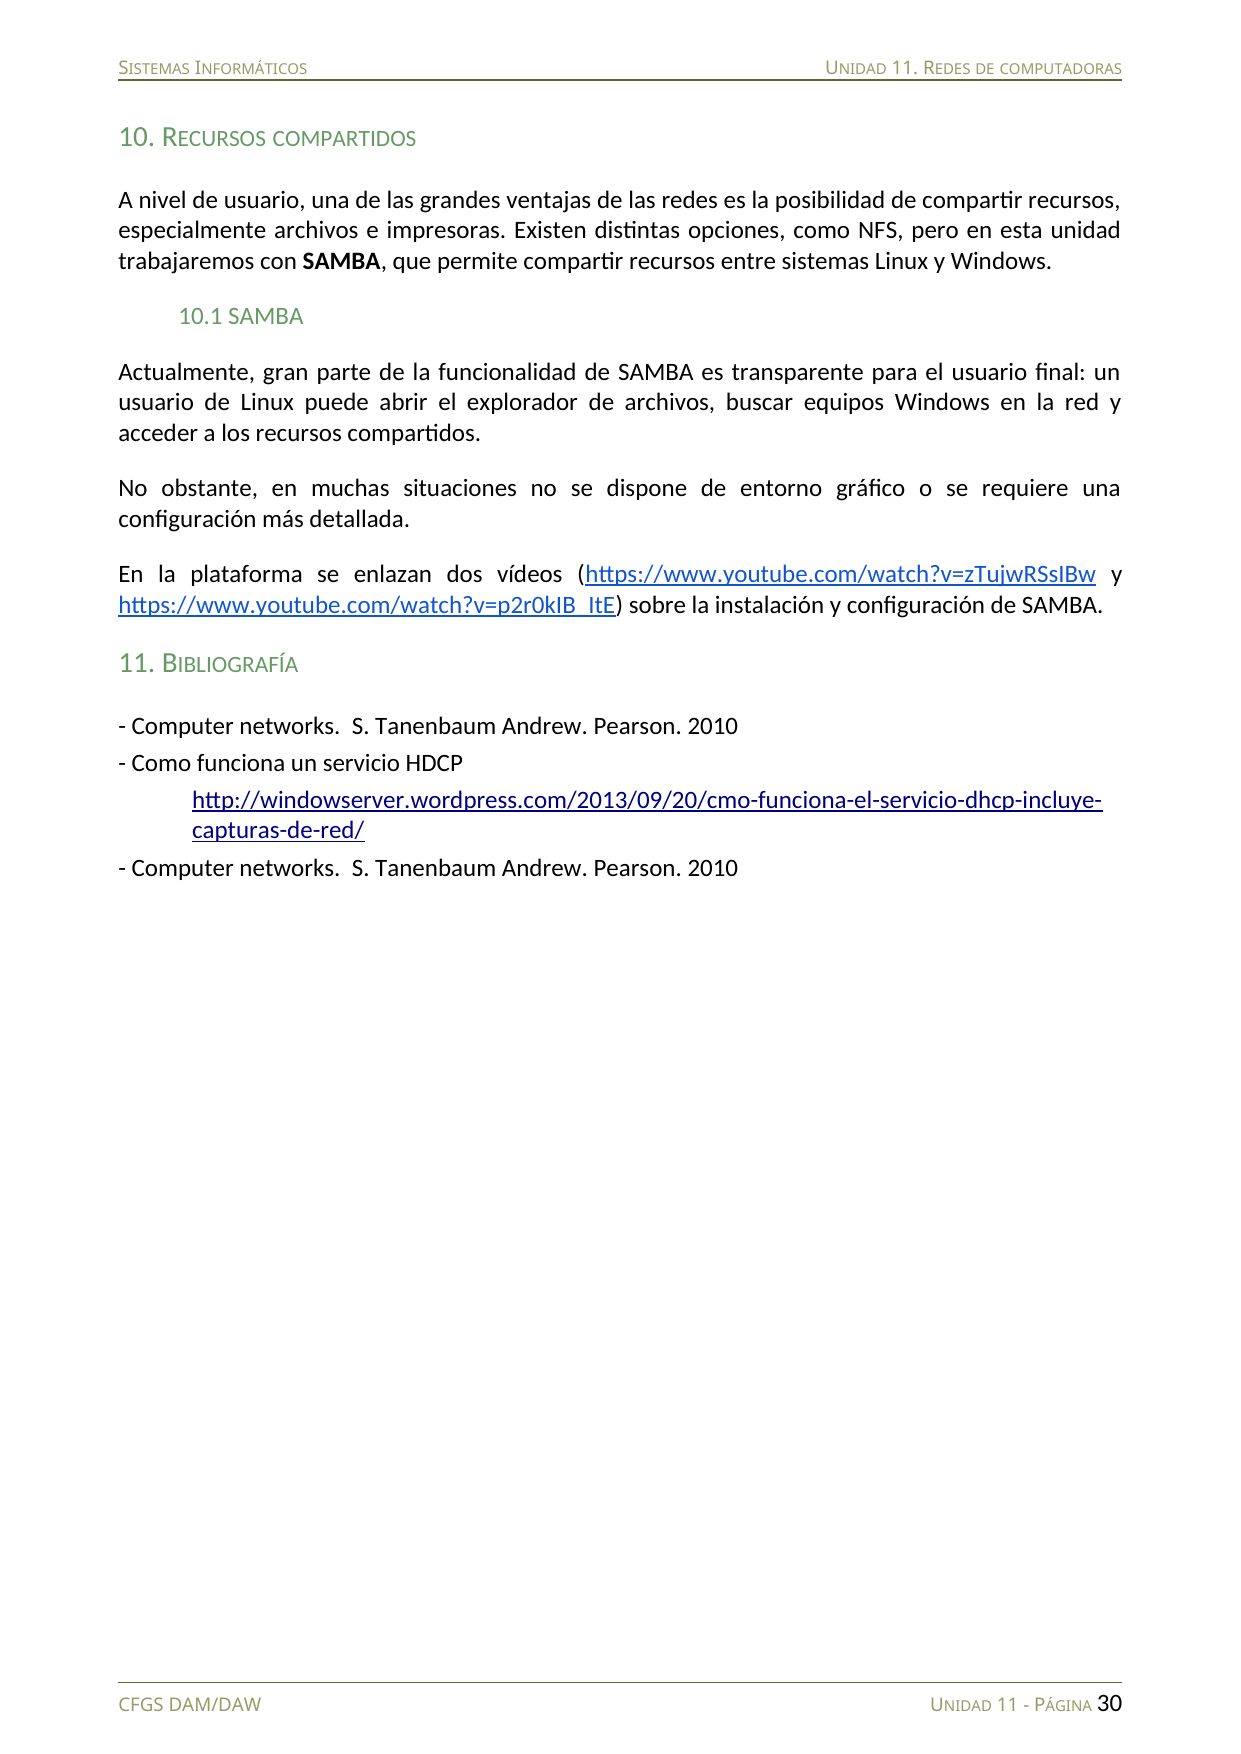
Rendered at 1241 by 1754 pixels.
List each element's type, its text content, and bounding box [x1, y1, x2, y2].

subtitle 10.1 SAMBA [178, 300, 1122, 331]
text - Computer networks. S. Tanenbaum Andrew. Pearson. 2010 [118, 710, 1122, 741]
text En la plataforma se enlazan dos vídeos (https://www.youtube.com/watch?v=zTujwRSsIBw y https://www.youtube.com/watch?v=p2r0kIB_ItE) sobre la instalación y configuración de SAMBA. [118, 558, 1122, 619]
text No obstante, en muchas situaciones no se dispone de entorno gráfico o se requiere una configuración más detallada. [118, 472, 1122, 533]
subtitle 11. Bibliografía [118, 644, 1122, 680]
text - Computer networks. S. Tanenbaum Andrew. Pearson. 2010 [118, 852, 1122, 882]
text - Como funciona un servicio HDCP [118, 747, 1122, 778]
subtitle 10. Recursos compartidos [118, 118, 1122, 154]
text A nivel de usuario, una de las grandes ventajas de las redes es la posibilidad de compartir recursos, especialmente archivos e impresoras. Existen distintas opciones, como NFS, pero en esta unidad trabajaremos con SAMBA, que permite compartir recursos entre sistemas Linux y Windows. [118, 184, 1122, 275]
text Actualmente, gran parte de la funcionalidad de SAMBA es transparente para el usuario final: un usuario de Linux puede abrir el explorador de archivos, buscar equipos Windows en la red y acceder a los recursos compartidos. [118, 356, 1122, 447]
text http://windowserver.wordpress.com/2013/09/20/cmo-funciona-el-servicio-dhcp-incluye-capturas-de-red/ [192, 784, 1122, 845]
